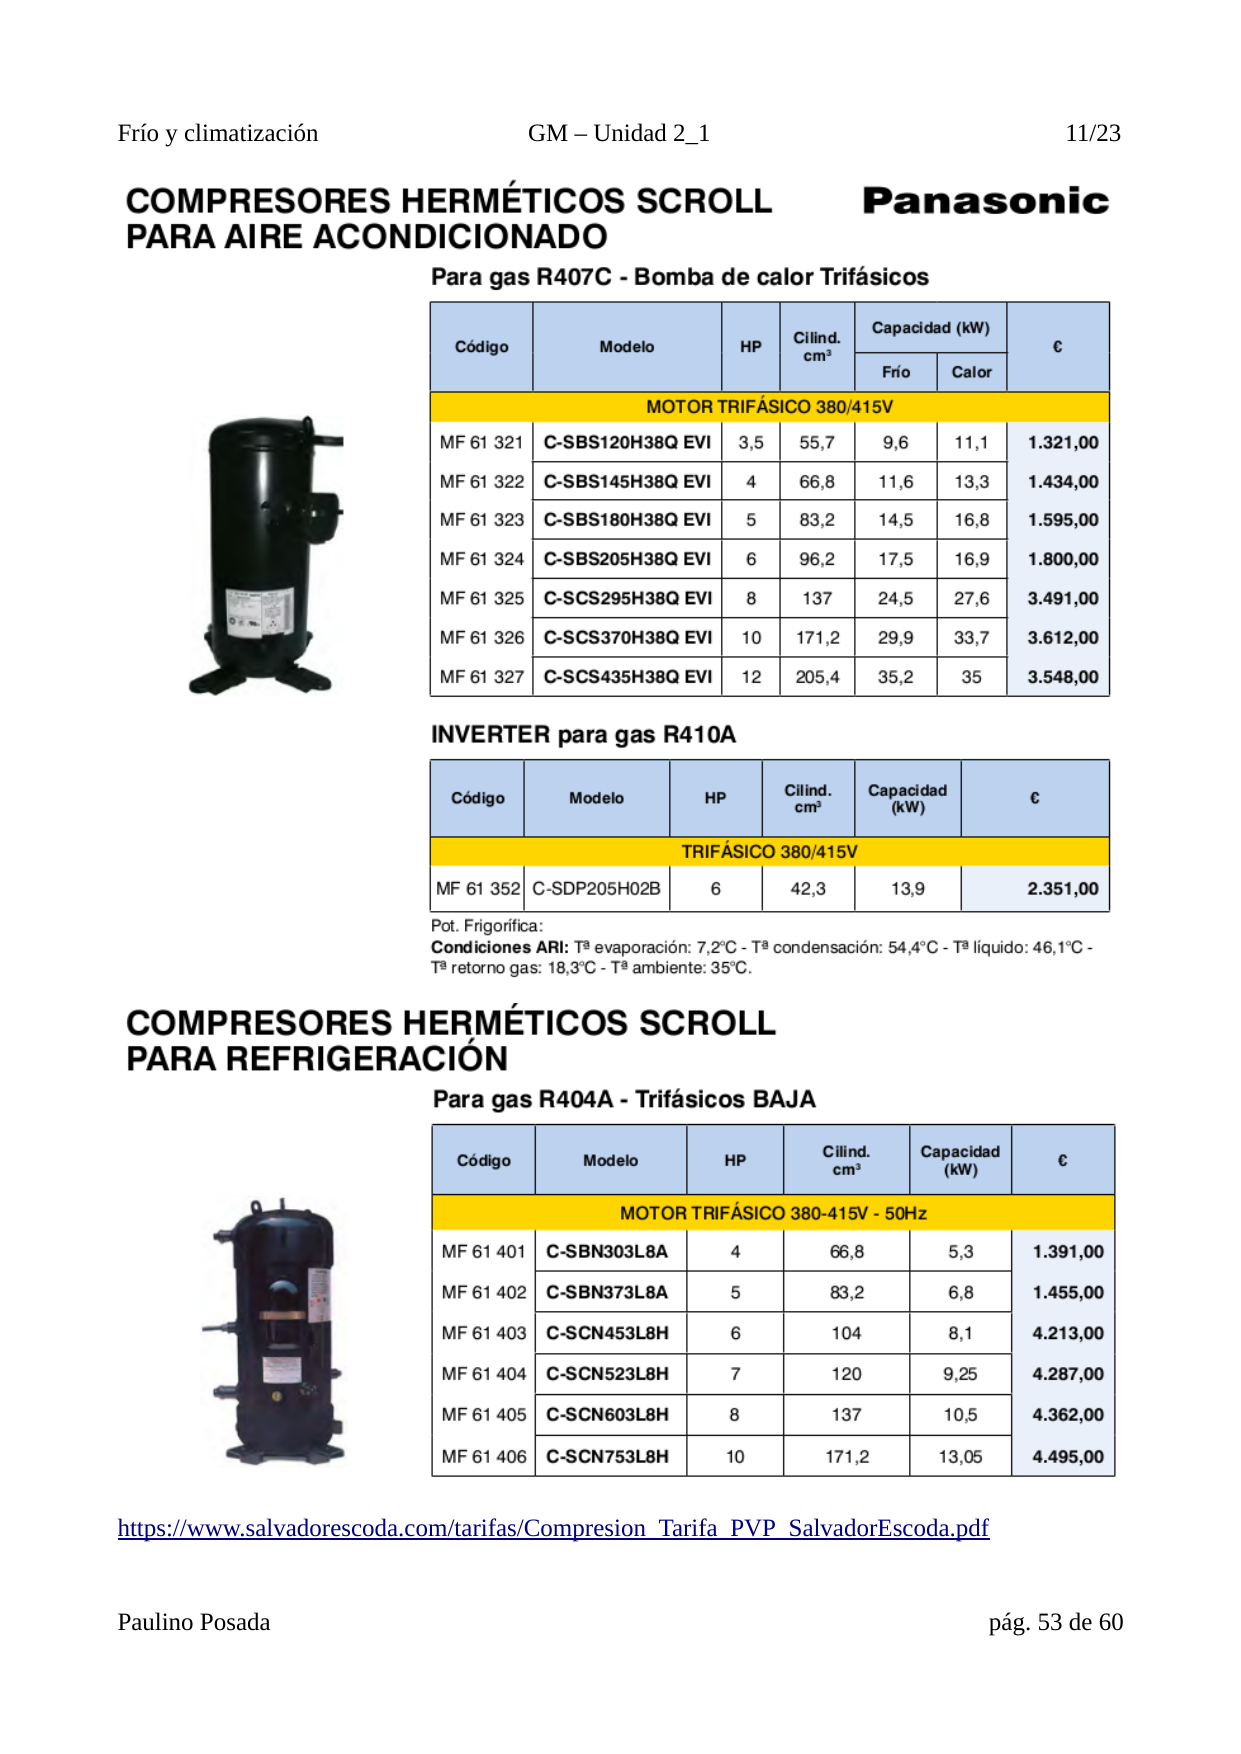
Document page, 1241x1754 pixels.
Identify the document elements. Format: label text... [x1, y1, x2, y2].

picture [118, 176, 1123, 981]
text https://www.salvadorescoda.com/tarifas/Compresion_Tarifa_PVP_SalvadorEscoda.pdf [117, 1513, 1123, 1542]
picture [117, 1003, 1122, 1482]
